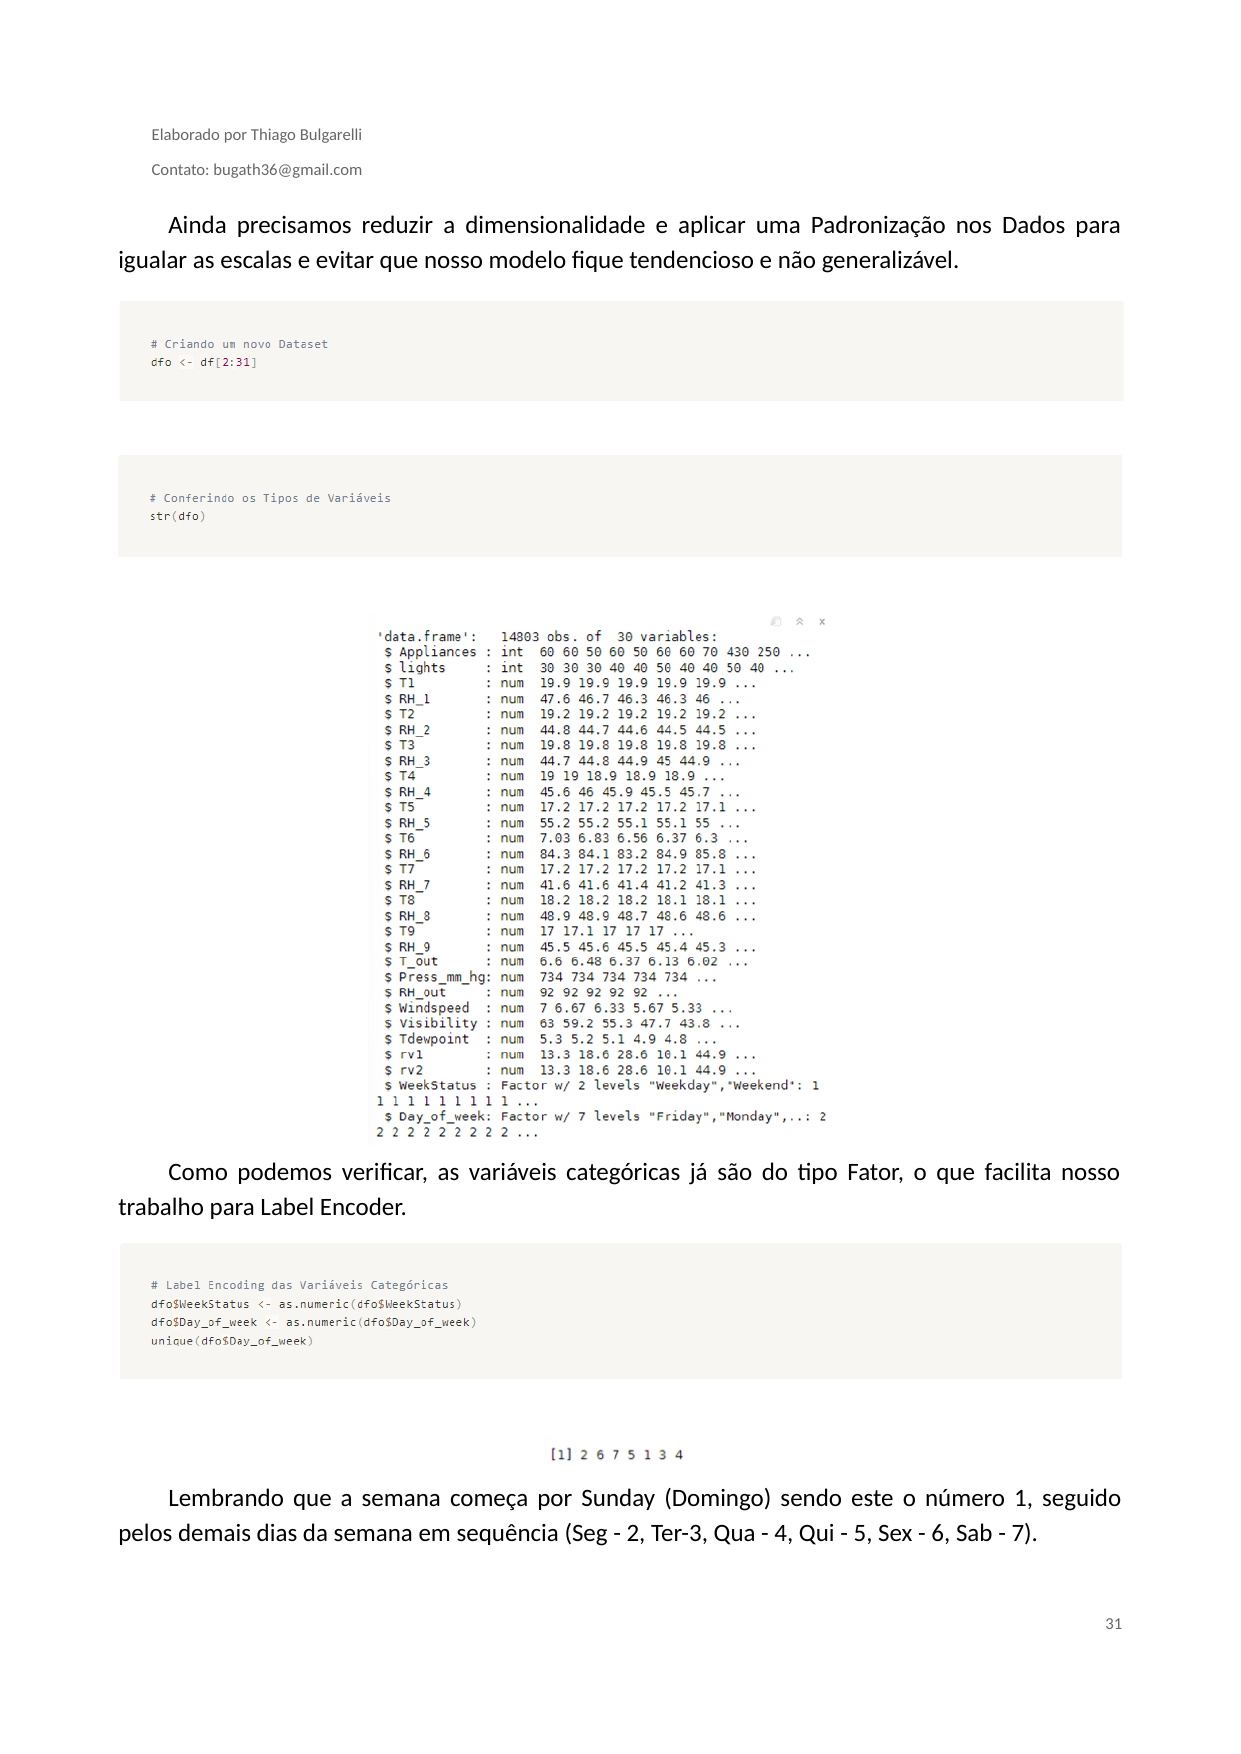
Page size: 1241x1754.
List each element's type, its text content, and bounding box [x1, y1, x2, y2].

text Lembrando que a semana começa por Sunday (Domingo) sendo este o número 1, seguido pelos demais dias da semana em sequência (Seg - 2, Ter-3, Qua - 4, Qui - 5, Sex - 6, Sab - 7). [118, 1482, 1122, 1548]
picture [365, 610, 875, 1147]
picture [118, 454, 1123, 557]
text Ainda precisamos reduzir a dimensionalidade e aplicar uma Padronização nos Dados para igualar as escalas e evitar que nosso modelo fique tendencioso e não generalizável. [118, 209, 1122, 274]
text Como podemos verificar, as variáveis categóricas já são do tipo Fator, o que facilita nosso trabalho para Label Encoder. [118, 1156, 1122, 1222]
picture [119, 300, 1124, 401]
picture [118, 1240, 1123, 1379]
